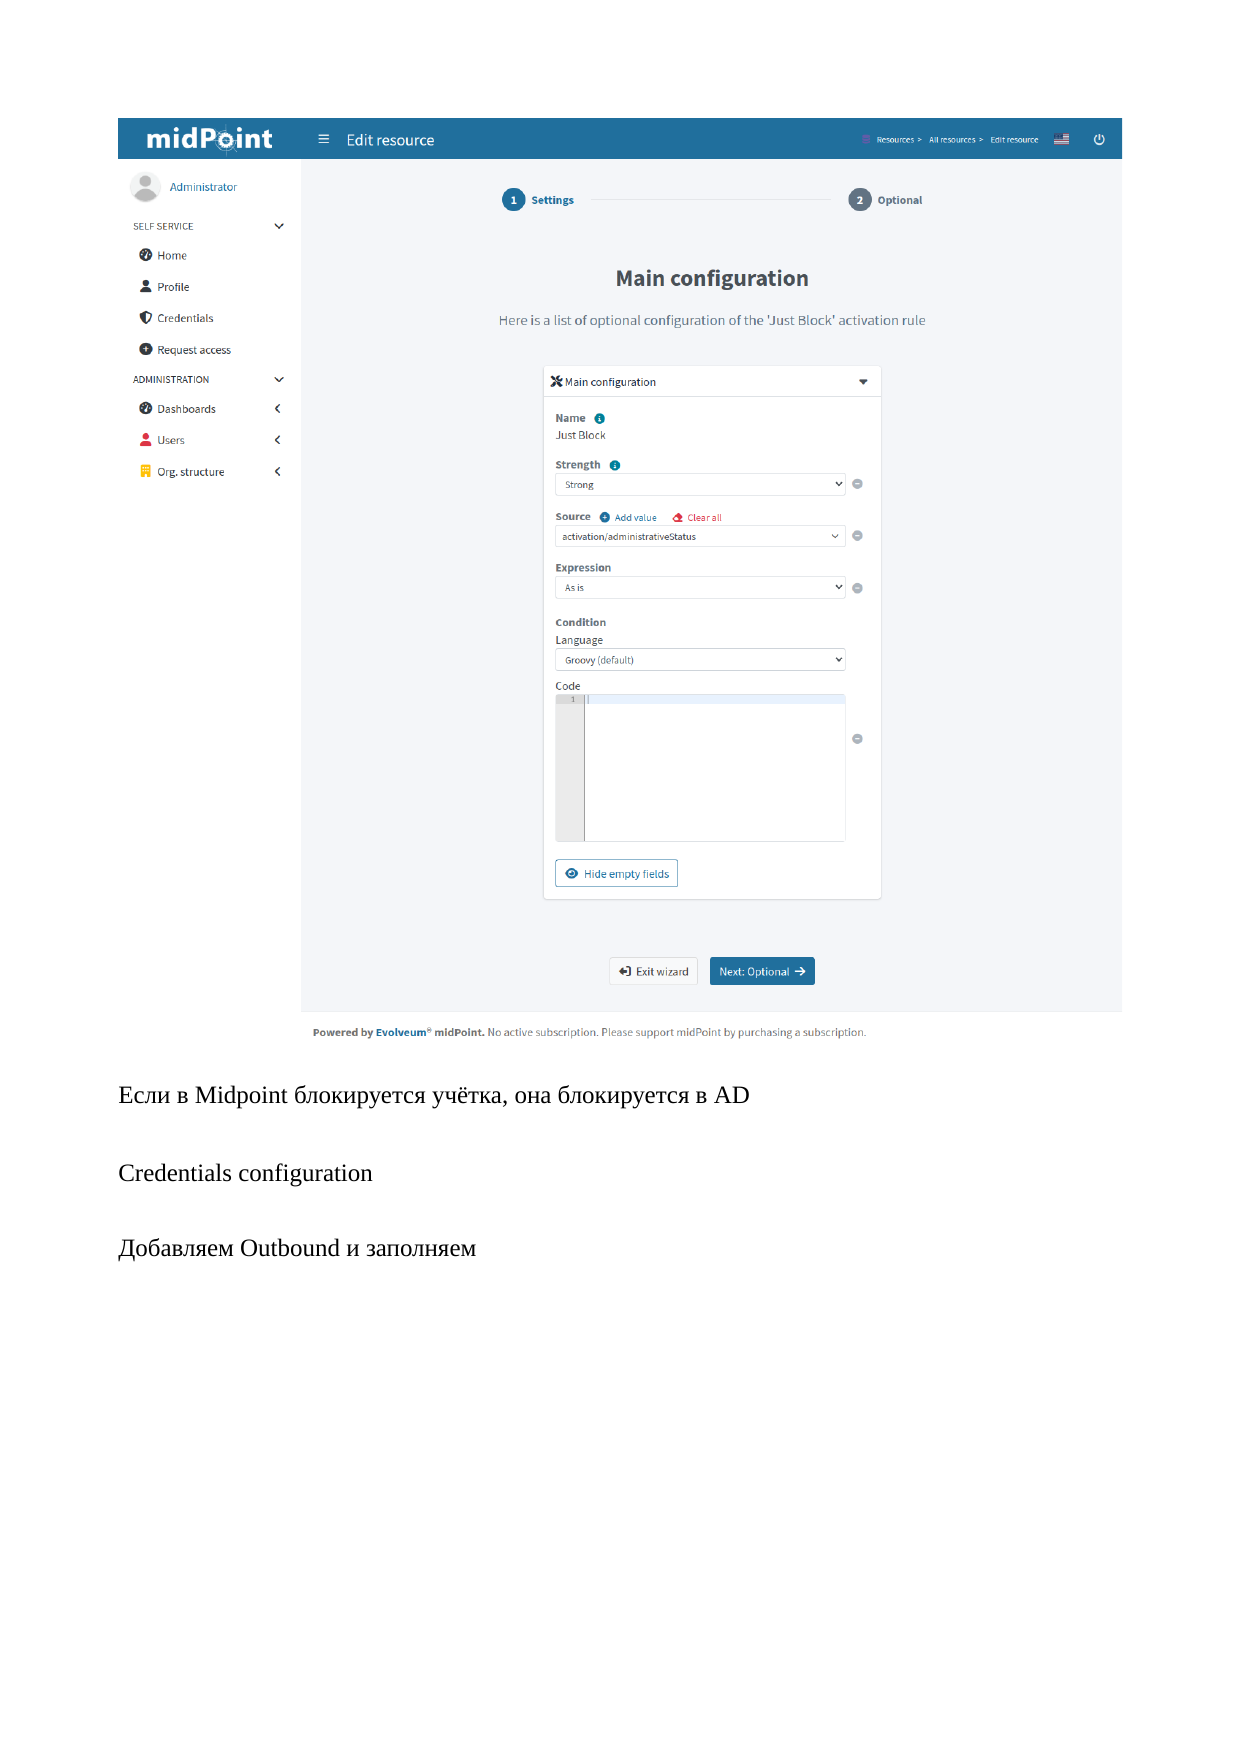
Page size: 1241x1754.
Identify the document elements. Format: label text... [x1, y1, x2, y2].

text Если в Midpoint блокируется учётка, она блокируется в AD [118, 1080, 1122, 1109]
subtitle Credentials configuration [118, 1158, 1122, 1187]
text Добавляем Outbound и заполняем [118, 1199, 1122, 1261]
picture [118, 118, 1123, 1052]
